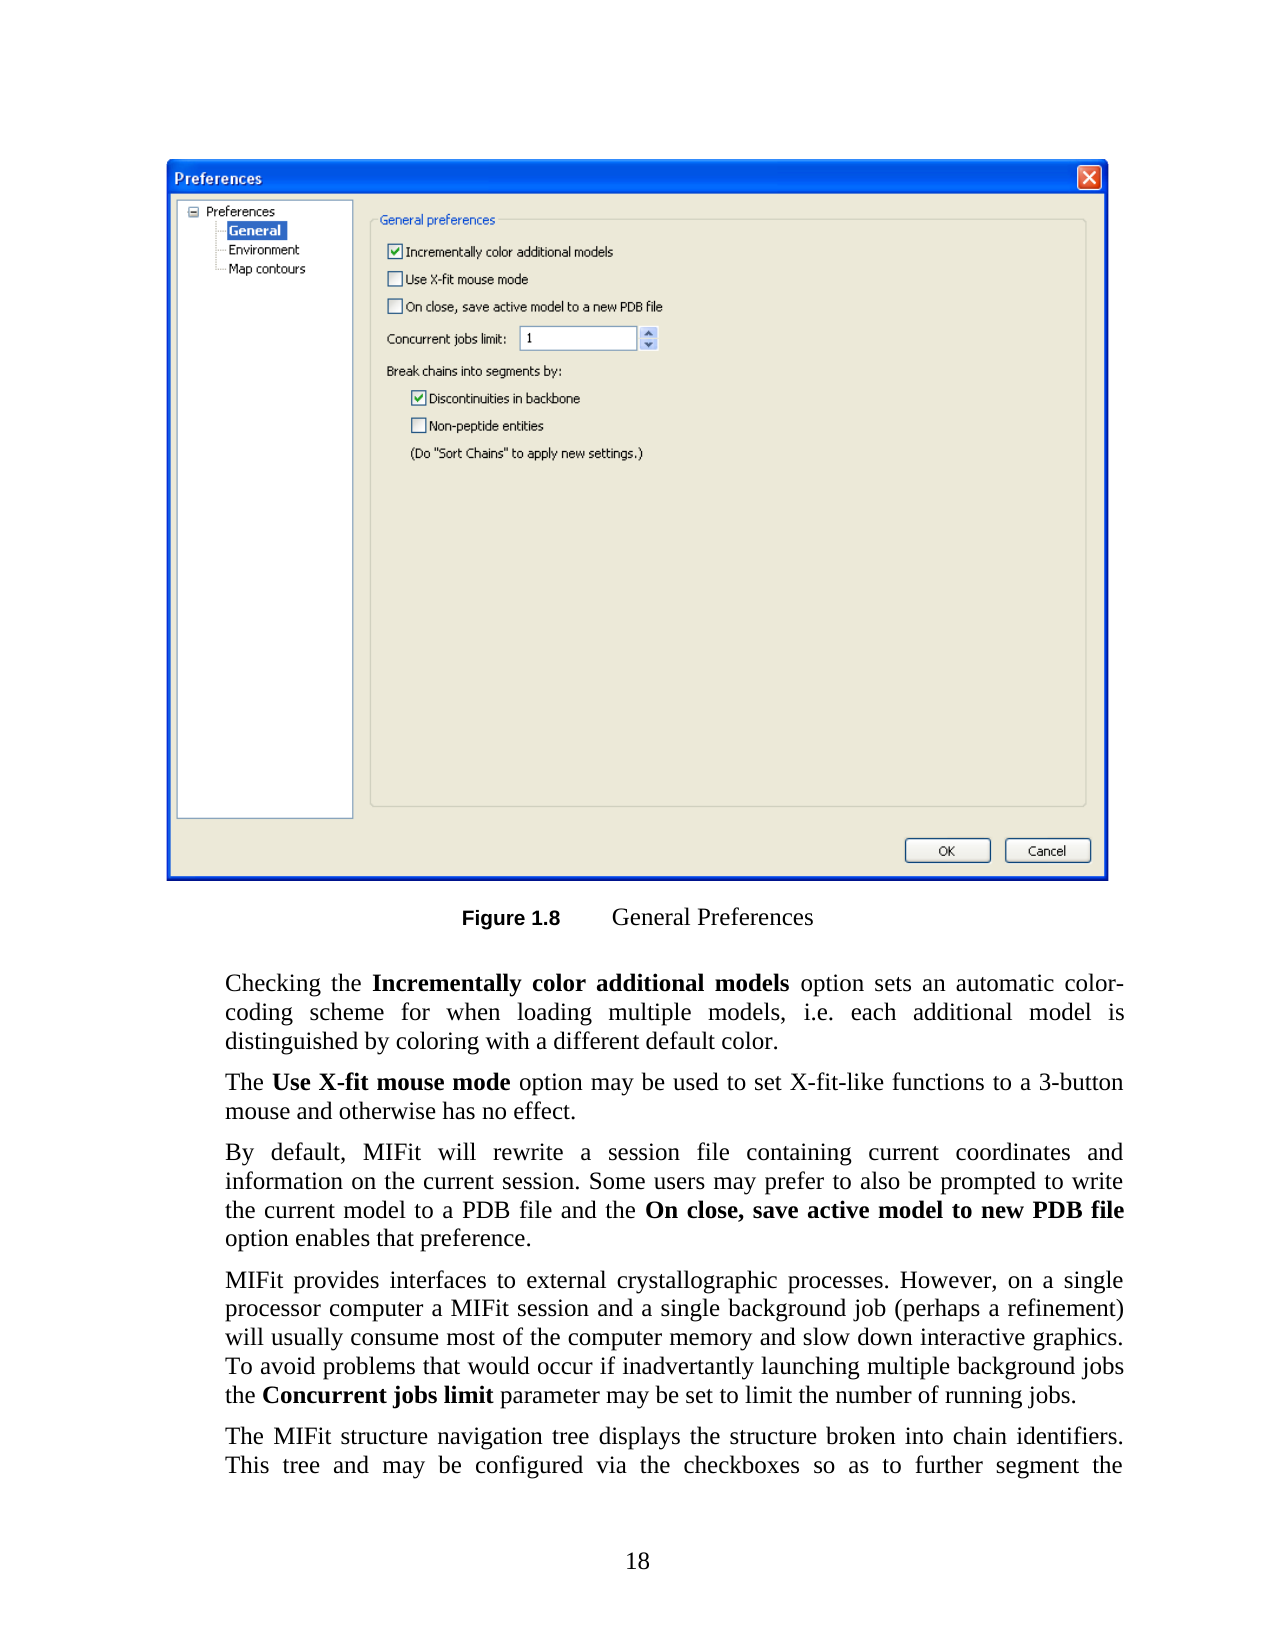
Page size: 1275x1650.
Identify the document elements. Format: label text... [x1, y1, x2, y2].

text MIFit provides interfaces to external crystallographic processes. However, on a single processor computer a MIFit session and a single background job (perhaps a refinement) will usually consume most of the computer memory and slow down interactive graphics. To avoid problems that would occur if inadvertantly launching multiple background jobs the Concurrent jobs limit parameter may be set to limit the number of running jobs. [225, 1265, 1125, 1408]
text By default, MIFit will rewrite a session file containing current coordinates and information on the current session. Some users may prefer to also be prompted to write the current model to a PDB file and the On close, save active model to new PDB file option enables that preference. [225, 1137, 1125, 1252]
text Figure 1.8 General Preferences [150, 902, 1125, 931]
text The Use X-fit mouse mode option may be used to set X-fit-like functions to a 3-button mouse and otherwise has no effect. [225, 1067, 1125, 1125]
text Checking the Incrementally color additional models option sets an automatic color-coding scheme for when loading multiple models, i.e. each additional model is distinguished by coloring with a different default color. [225, 968, 1125, 1055]
text The MIFit structure navigation tree displays the structure broken into chain identifiers. This tree and may be configured via the checkboxes so as to further segment the [225, 1421, 1125, 1478]
picture [166, 159, 1109, 881]
